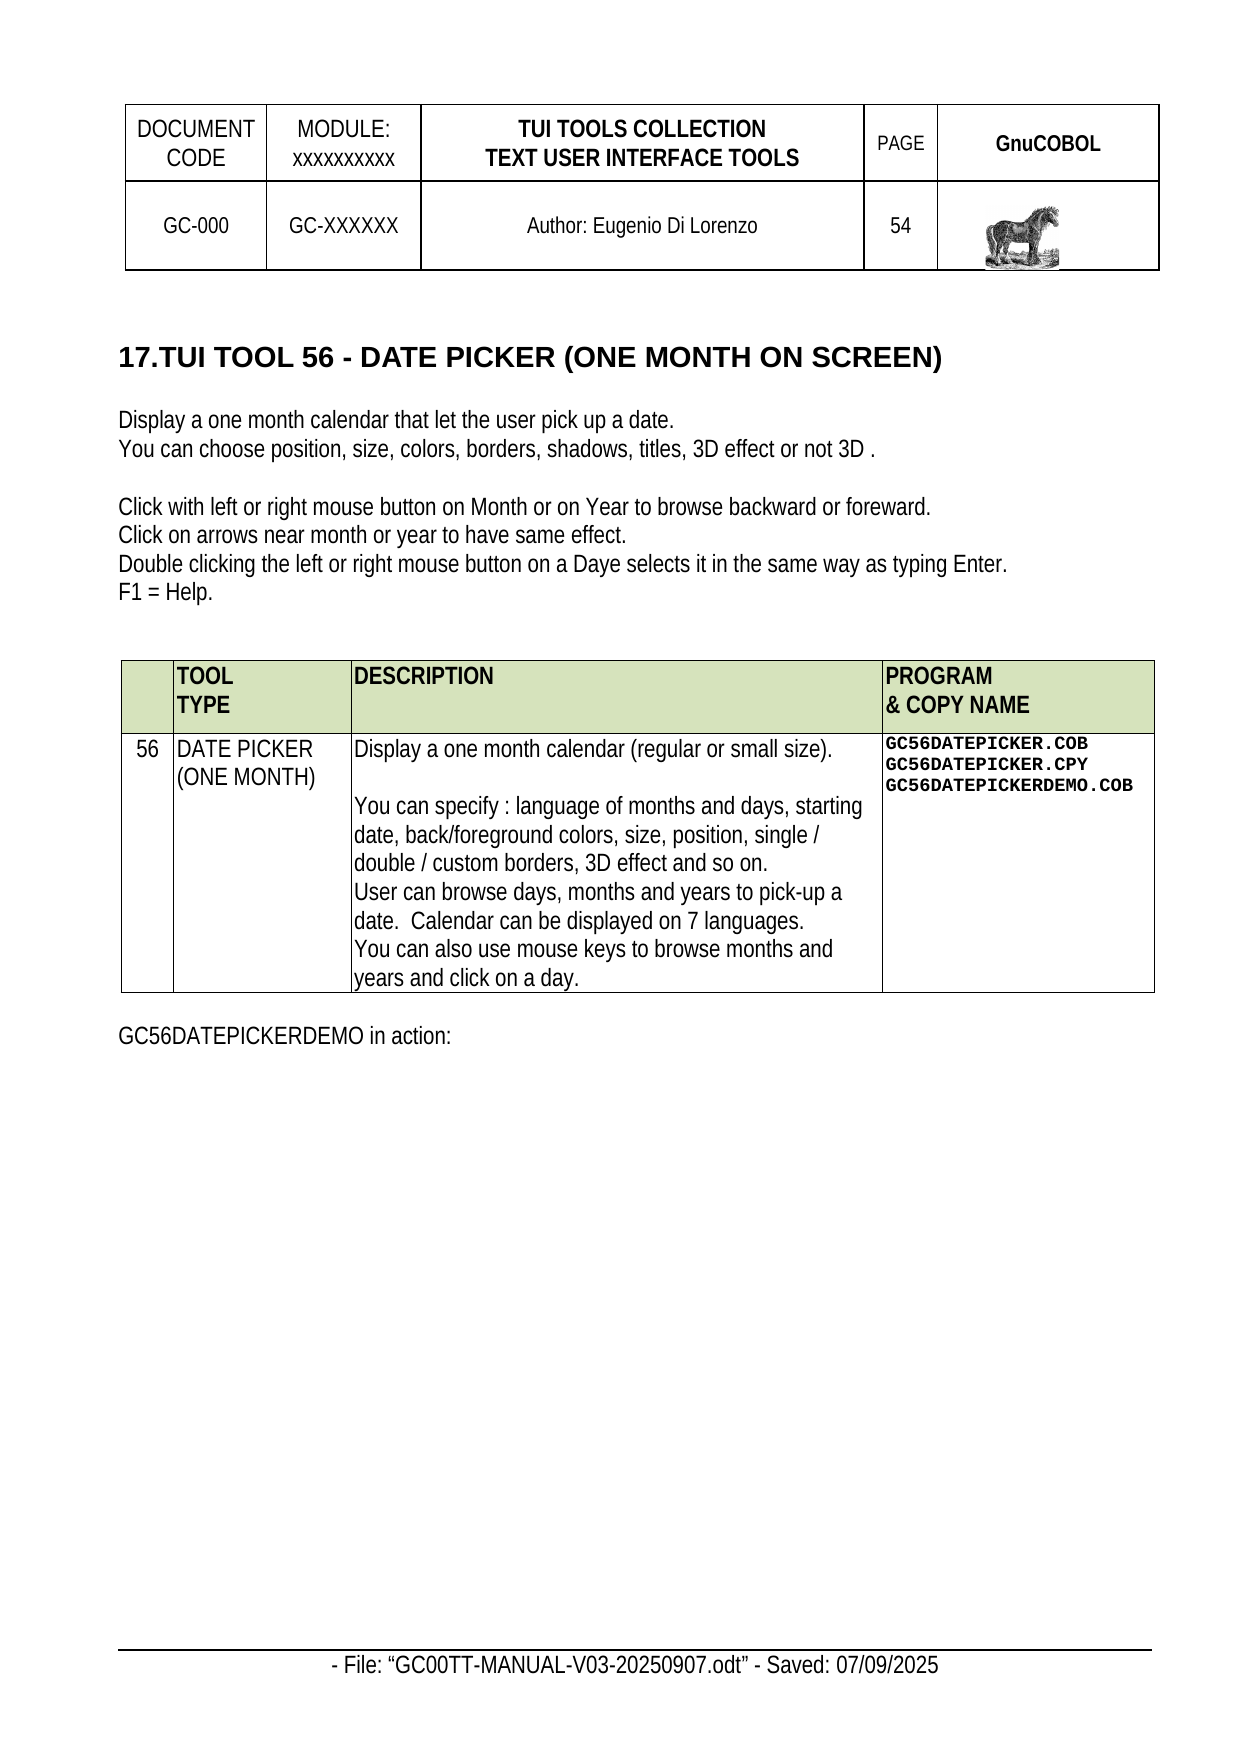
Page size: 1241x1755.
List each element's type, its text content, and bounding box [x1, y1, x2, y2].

table_cell GC56DATEPICKER.COB GC56DATEPICKER.CPY GC56DATEPICKERDEMO.COB [883, 734, 1154, 992]
table_header [122, 661, 173, 733]
table_header DESCRIPTION [352, 661, 882, 733]
table_cell DATE PICKER (ONE MONTH) [174, 734, 351, 992]
table_header PROGRAM & COPY NAME [883, 661, 1154, 733]
table_header TOOL TYPE [174, 661, 351, 733]
text GC56DATEPICKERDEMO in action: [118, 1021, 1152, 1050]
table_cell Display a one month calendar (regular or small size). You can specify : language of months and days, starting date, back/foreground colors, size, position, single / double / custom borders, 3D effect and so on. User can browse days, months and years to pick-up a date. Calendar can be displayed on 7 languages. You can also use mouse keys to browse months and years and click on a day. [352, 734, 882, 992]
text F1 = Help. [118, 577, 1152, 660]
subtitle TUI TOOL 56 - DATE PICKER (ONE MONTH ON SCREEN) [118, 341, 1152, 374]
text Click on arrows near month or year to have same effect. Double clicking the left or right mouse button on a Daye selects it in the same way as typing Enter. [118, 520, 1152, 577]
table_cell 56 [122, 734, 173, 992]
text Display a one month calendar that let the user pick up a date. You can choose position, size, colors, borders, shadows, titles, 3D effect or not 3D . [118, 380, 1152, 463]
text Click with left or right mouse button on Month or on Year to browse backward or foreward. [118, 491, 1152, 520]
